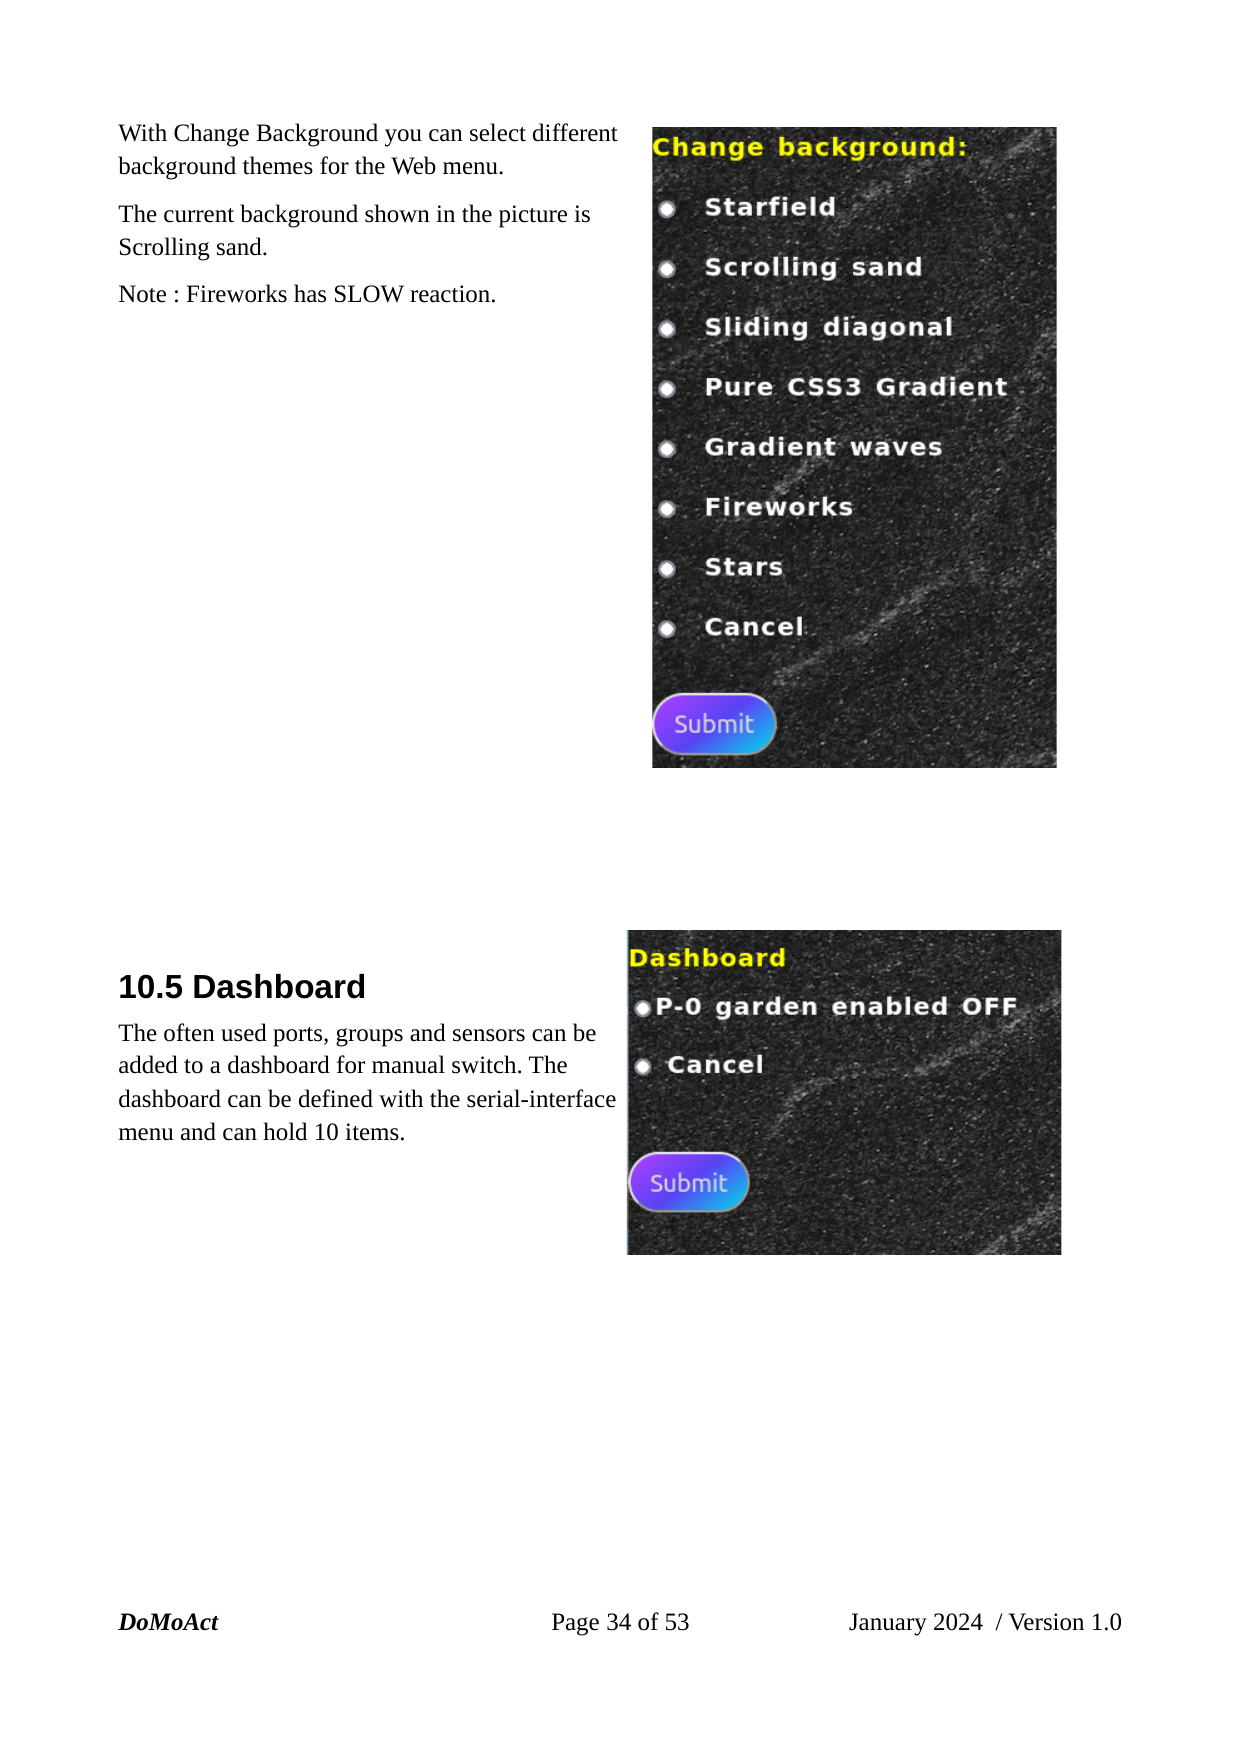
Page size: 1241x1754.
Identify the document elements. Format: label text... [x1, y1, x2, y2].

subtitle [1062, 967, 1122, 1005]
text With Change Background you can select different background themes for the Web menu. [118, 118, 1122, 180]
text Note : Fireworks has SLOW reaction. [118, 279, 652, 308]
text [1062, 1018, 1122, 1145]
text [1057, 279, 1122, 308]
picture [652, 127, 1057, 768]
text The often used ports, groups and sensors can be added to a dashboard for manual switch. The dashboard can be defined with the serial-interface menu and can hold 10 items. [118, 1018, 626, 1145]
picture [626, 930, 1062, 1255]
text The current background shown in the picture is Scrolling sand. [118, 199, 652, 261]
text [1057, 199, 1122, 261]
subtitle 10.5 Dashboard [118, 967, 626, 1005]
